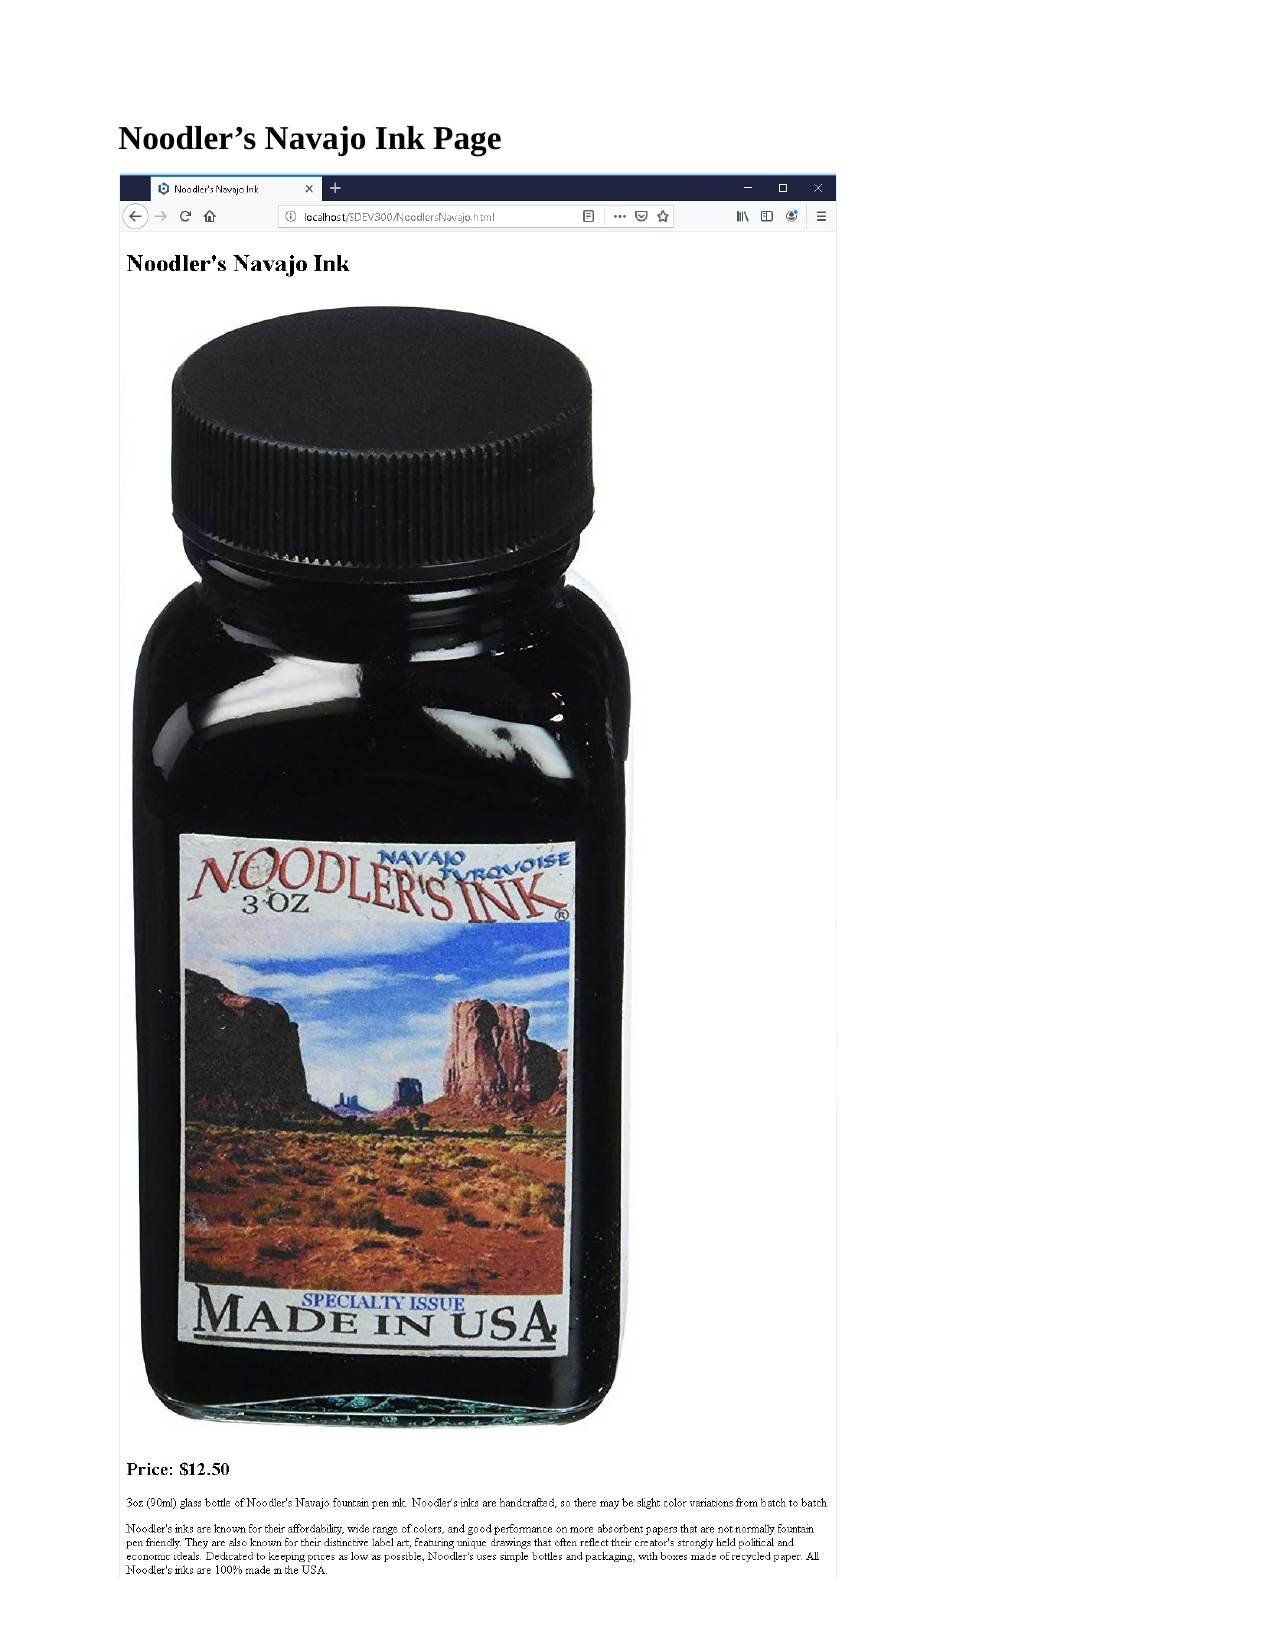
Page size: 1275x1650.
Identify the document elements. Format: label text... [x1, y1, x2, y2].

text Noodler’s Navajo Ink Page [118, 118, 1157, 156]
picture [119, 173, 837, 1578]
